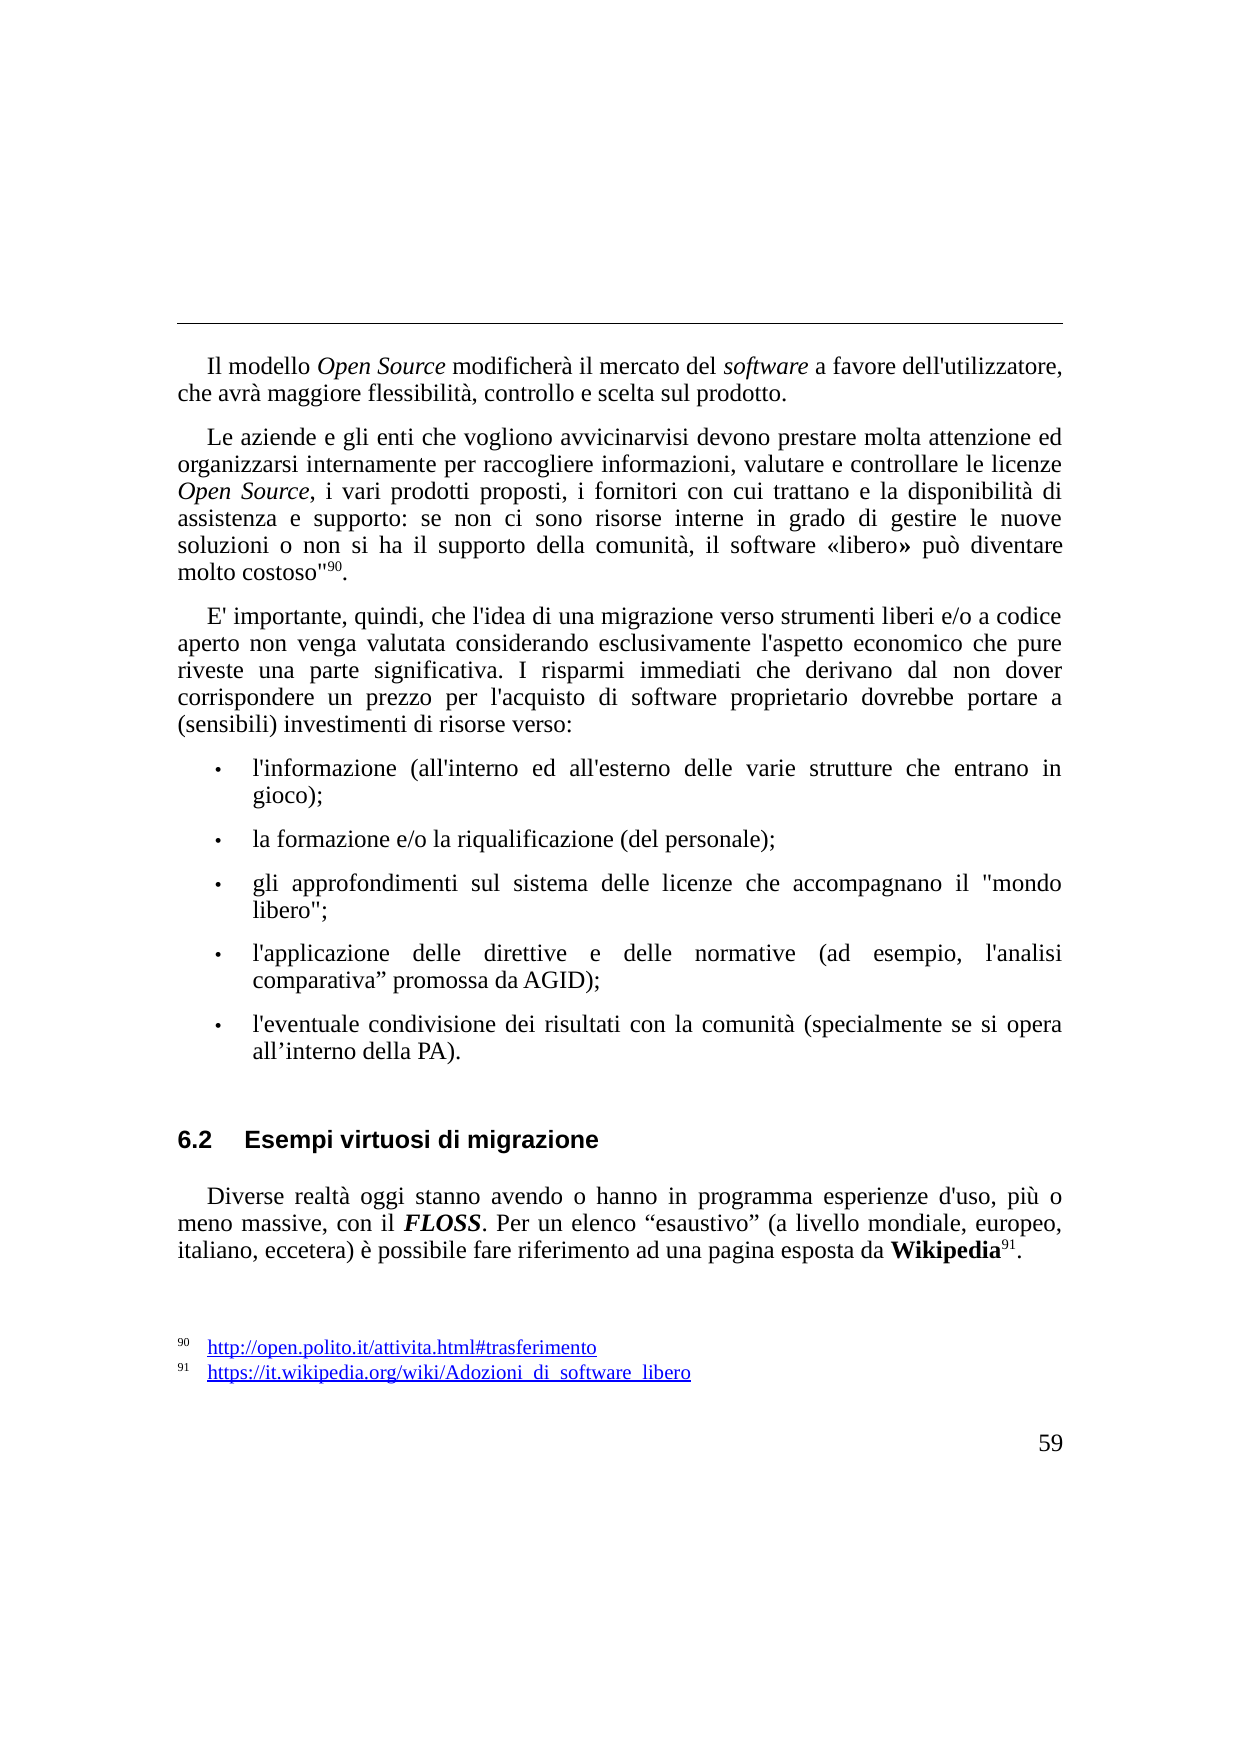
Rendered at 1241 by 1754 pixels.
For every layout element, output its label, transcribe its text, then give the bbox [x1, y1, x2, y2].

list l'eventuale condivisione dei risultati con la comunità (specialmente se si opera all’interno della PA). [215, 1011, 1063, 1065]
text http://open.polito.it/attivita.html#trasferimento [177, 1336, 1063, 1359]
list l'applicazione delle direttive e delle normative (ad esempio, l'analisi comparativa” promossa da AGID); [215, 940, 1063, 994]
text E' importante, quindi, che l'idea di una migrazione verso strumenti liberi e/o a codice aperto non venga valutata considerando esclusivamente l'aspetto economico che pure riveste una parte significativa. I risparmi immediati che derivano dal non dover corrispondere un prezzo per l'acquisto di software proprietario dovrebbe portare a (sensibili) investimenti di risorse verso: [177, 603, 1063, 738]
list gli approfondimenti sul sistema delle licenze che accompagnano il "mondo libero"; [215, 869, 1063, 923]
list la formazione e/o la riqualificazione (del personale); [215, 826, 1063, 853]
text Diverse realtà oggi stanno avendo o hanno in programma esperienze d'uso, più o meno massive, con il FLOSS. Per un elenco “esaustivo” (a livello mondiale, europeo, italiano, eccetera) è possibile fare riferimento ad una pagina esposta da Wikipedia. [177, 1183, 1063, 1264]
list l'informazione (all'interno ed all'esterno delle varie strutture che entrano in gioco); [215, 755, 1063, 809]
subtitle Esempi virtuosi di migrazione [177, 1126, 1063, 1153]
text Le aziende e gli enti che vogliono avvicinarvisi devono prestare molta attenzione ed organizzarsi internamente per raccogliere informazioni, valutare e controllare le licenze Open Source, i vari prodotti proposti, i fornitori con cui trattano e la disponibilità di assistenza e supporto: se non ci sono risorse interne in grado di gestire le nuove soluzioni o non si ha il supporto della comunità, il software «libero» può diventare molto costoso". [177, 423, 1063, 586]
text https://it.wikipedia.org/wiki/Adozioni_di_software_libero [177, 1361, 1063, 1384]
text Il modello Open Source modificherà il mercato del software a favore dell'utilizzatore, che avrà maggiore flessibilità, controllo e scelta sul prodotto. [177, 353, 1063, 407]
